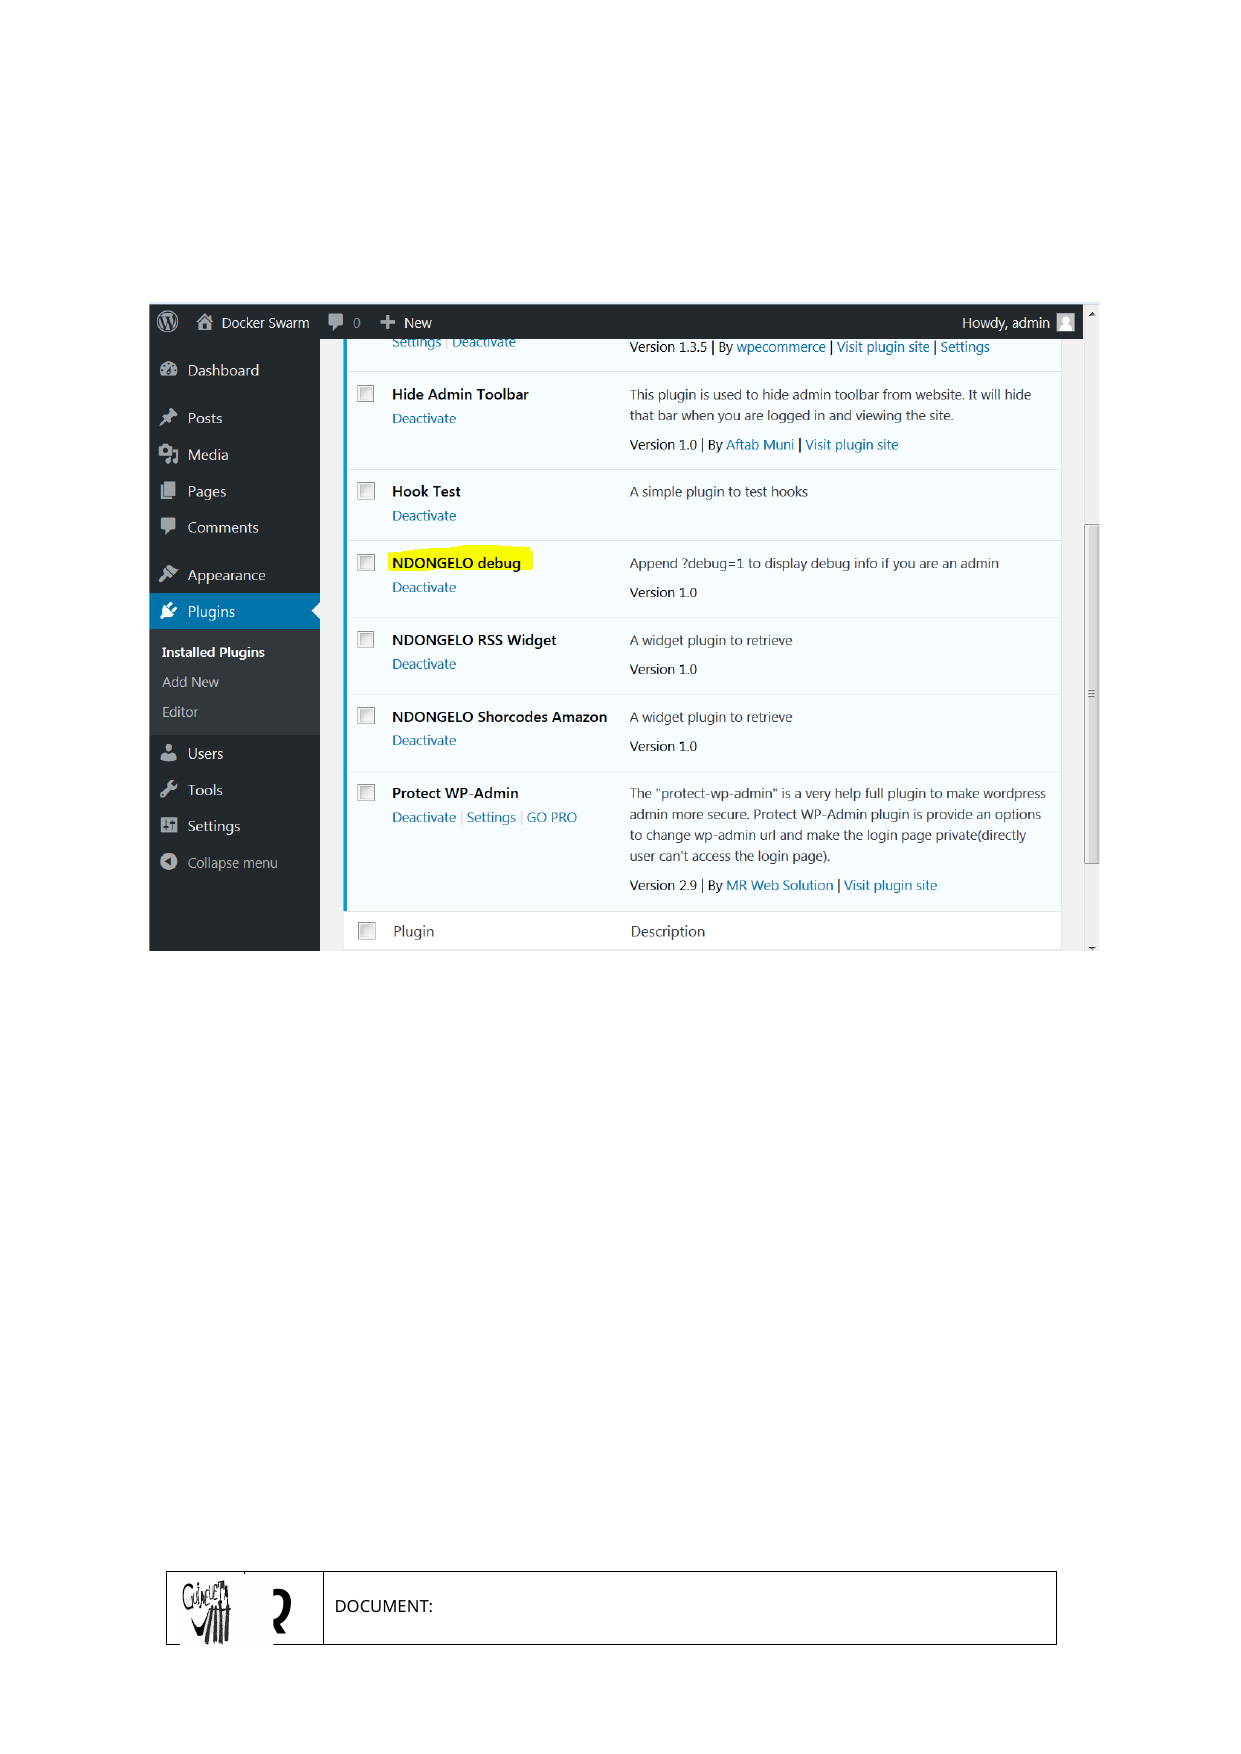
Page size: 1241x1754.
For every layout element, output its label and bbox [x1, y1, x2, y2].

picture [149, 302, 1100, 951]
picture [180, 1574, 274, 1649]
picture [162, 603, 176, 618]
